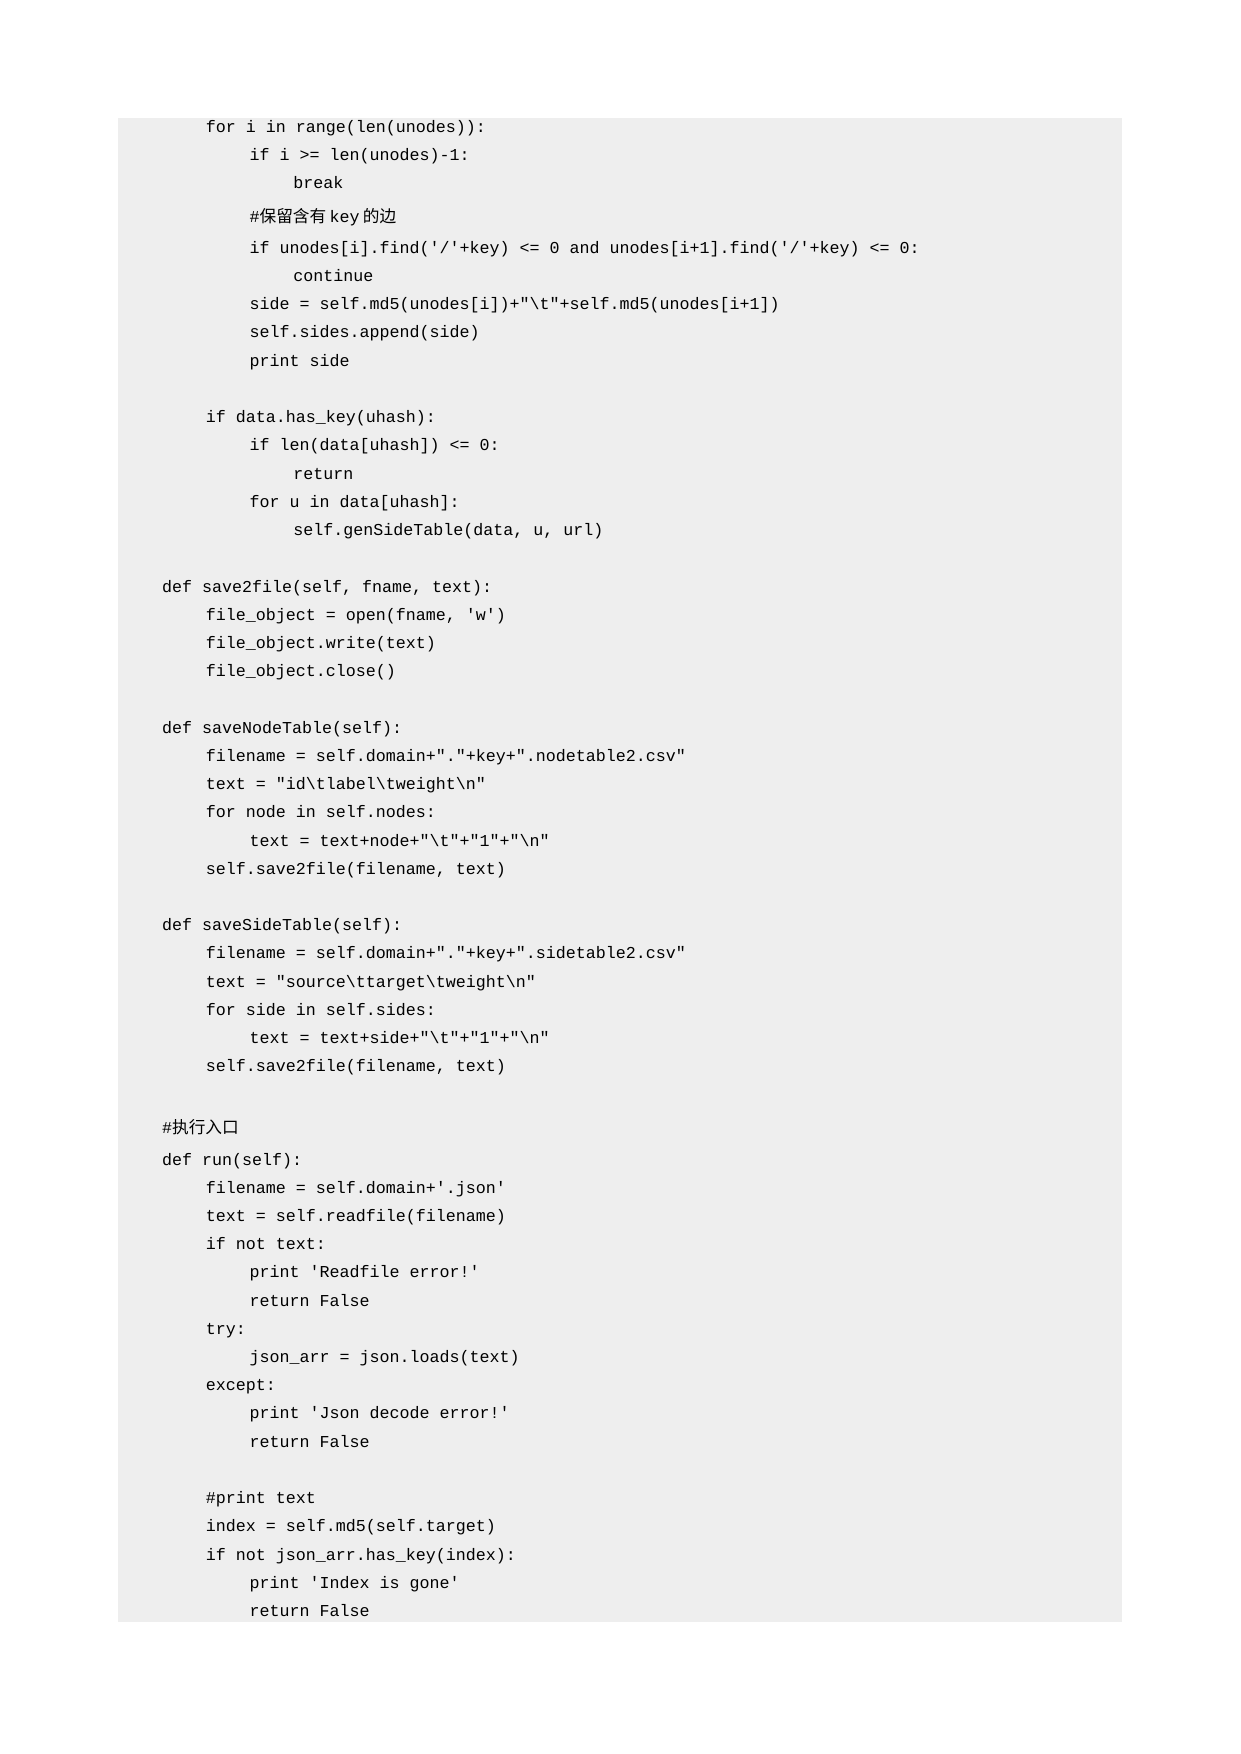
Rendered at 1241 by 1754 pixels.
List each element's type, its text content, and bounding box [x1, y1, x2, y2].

text def saveSideTable(self): [118, 917, 1122, 936]
text return False [118, 1603, 1122, 1622]
text file_object.write(text) [118, 634, 1122, 653]
text def save2file(self, fname, text): [118, 578, 1122, 597]
text #保留含有key的边 [118, 203, 1122, 227]
text if len(data[uhash]) <= 0: [118, 437, 1122, 456]
text for u in data[uhash]: [118, 493, 1122, 512]
text break [118, 174, 1122, 193]
text json_arr = json.loads(text) [118, 1349, 1122, 1367]
text file_object = open(fname, 'w') [118, 606, 1122, 625]
text filename = self.domain+"."+key+".sidetable2.csv" [118, 945, 1122, 964]
text try: [118, 1320, 1122, 1339]
text for i in range(len(unodes)): [118, 118, 1122, 137]
text text = text+node+"\t"+"1"+"\n" [118, 832, 1122, 851]
text if not json_arr.has_key(index): [118, 1546, 1122, 1565]
text side = self.md5(unodes[i])+"\t"+self.md5(unodes[i+1]) [118, 296, 1122, 315]
text return [118, 465, 1122, 484]
text return False [118, 1292, 1122, 1311]
text return False [118, 1433, 1122, 1452]
text #print text [118, 1490, 1122, 1509]
text print 'Index is gone' [118, 1574, 1122, 1593]
text if not text: [118, 1236, 1122, 1254]
text if unodes[i].find('/'+key) <= 0 and unodes[i+1].find('/'+key) <= 0: [118, 239, 1122, 258]
text except: [118, 1377, 1122, 1396]
text index = self.md5(self.target) [118, 1518, 1122, 1537]
text if data.has_key(uhash): [118, 409, 1122, 428]
text def run(self): [118, 1151, 1122, 1170]
text self.save2file(filename, text) [118, 860, 1122, 879]
text filename = self.domain+"."+key+".nodetable2.csv" [118, 747, 1122, 766]
text for node in self.nodes: [118, 804, 1122, 823]
text continue [118, 268, 1122, 286]
text for side in self.sides: [118, 1002, 1122, 1020]
text print 'Json decode error!' [118, 1405, 1122, 1424]
text self.genSideTable(data, u, url) [118, 522, 1122, 541]
text if i >= len(unodes)-1: [118, 146, 1122, 165]
text def saveNodeTable(self): [118, 719, 1122, 738]
text text = text+side+"\t"+"1"+"\n" [118, 1030, 1122, 1049]
text file_object.close() [118, 663, 1122, 682]
text #执行入口 [118, 1114, 1122, 1139]
text filename = self.domain+'.json' [118, 1179, 1122, 1198]
text print 'Readfile error!' [118, 1264, 1122, 1283]
text self.save2file(filename, text) [118, 1058, 1122, 1077]
text text = self.readfile(filename) [118, 1207, 1122, 1226]
text self.sides.append(side) [118, 324, 1122, 343]
text print side [118, 352, 1122, 371]
text text = "source\ttarget\tweight\n" [118, 973, 1122, 992]
text text = "id\tlabel\tweight\n" [118, 776, 1122, 794]
